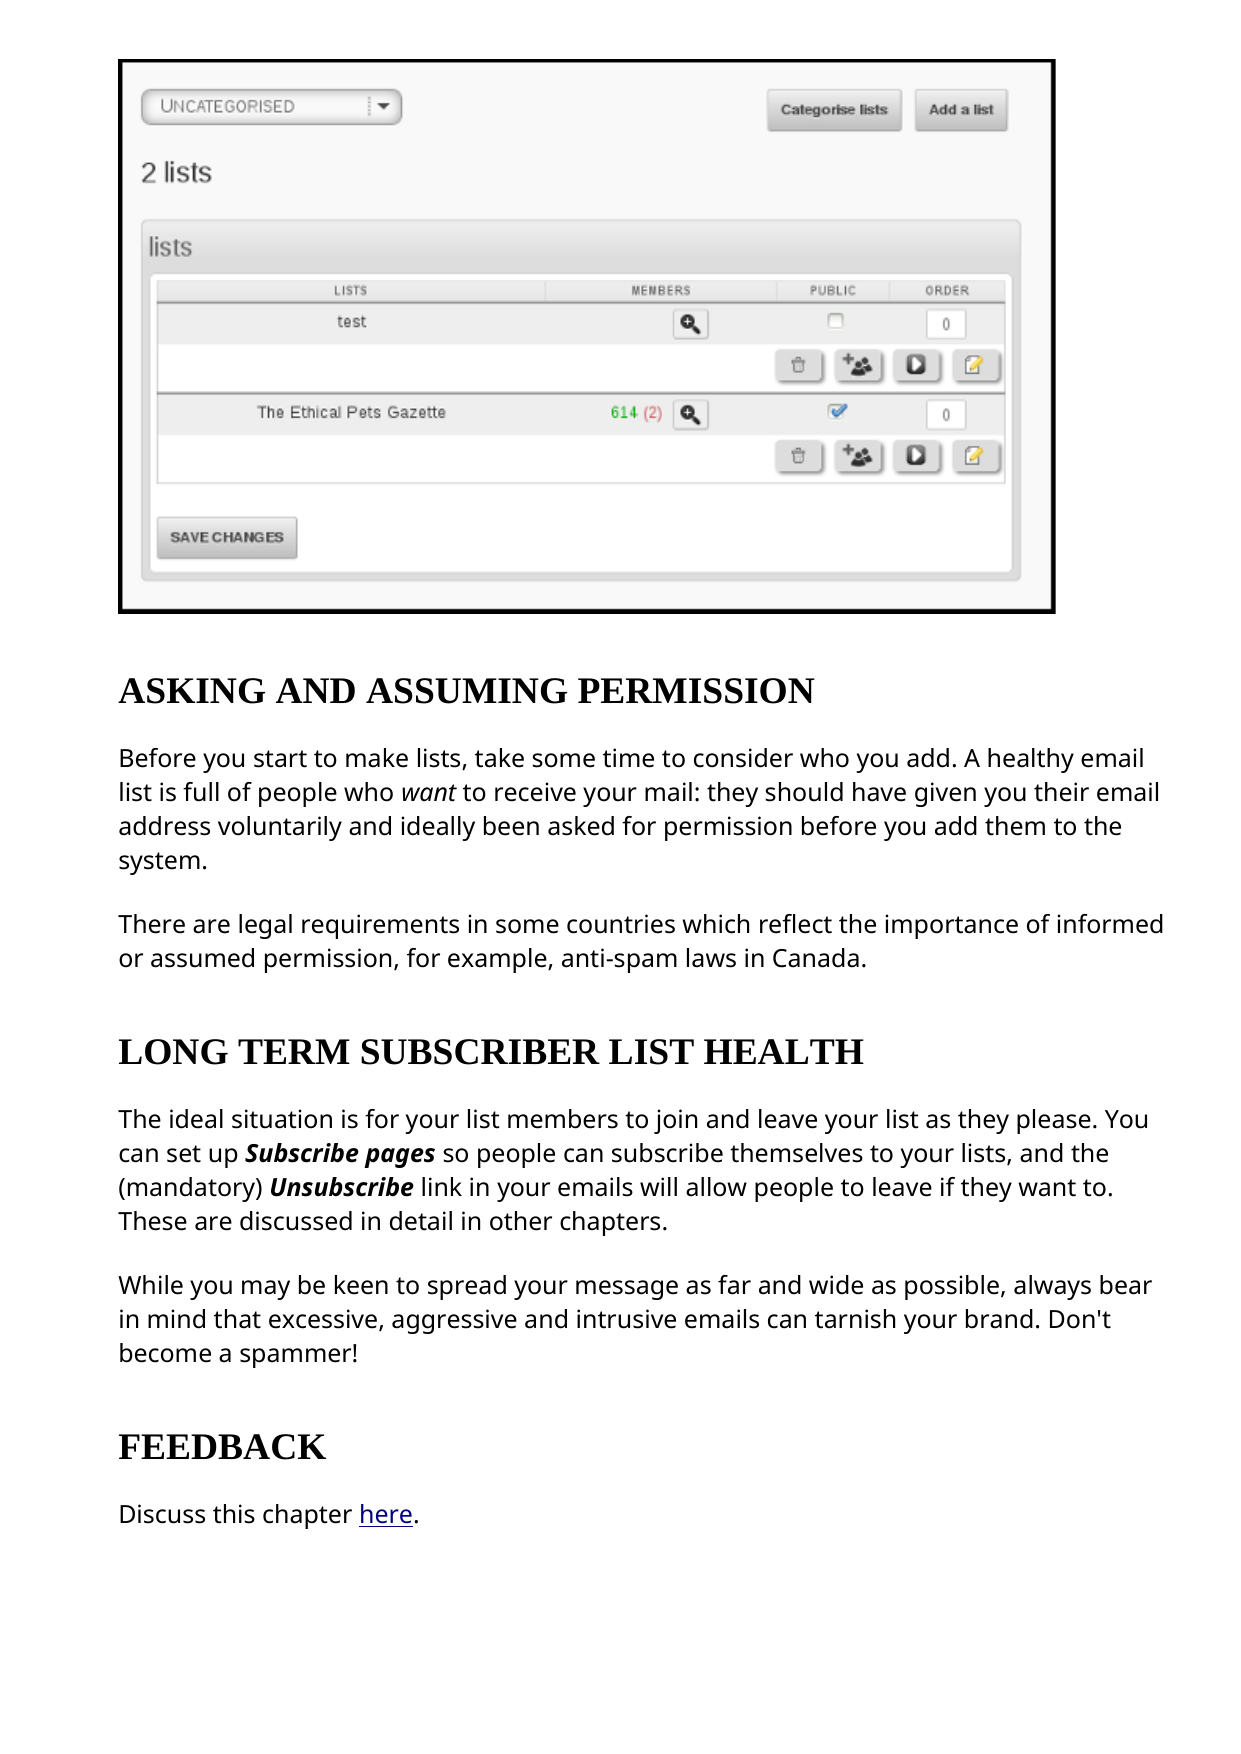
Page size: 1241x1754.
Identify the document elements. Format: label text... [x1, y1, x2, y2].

text Before you start to make lists, take some time to consider who you add. A healthy email list is full of people who want to receive your mail: they should have given you their email address voluntarily and ideally been asked for permission before you add them to the system. [118, 741, 1181, 877]
picture [118, 59, 1056, 614]
text There are legal requirements in some countries which reflect the importance of informed or assumed permission, for example, anti-spam laws in Canada. [118, 907, 1181, 975]
subtitle Long term subscriber list health [118, 1029, 1181, 1072]
text The ideal situation is for your list members to join and leave your list as they please. You can set up Subscribe pages so people can subscribe themselves to your lists, and the (mandatory) Unsubscribe link in your emails will allow people to leave if they want to. These are discussed in detail in other chapters. [118, 1102, 1181, 1238]
subtitle Asking and assuming permission [118, 668, 1181, 711]
text Discuss this chapter here. [118, 1497, 1181, 1531]
subtitle Feedback [118, 1424, 1181, 1467]
text While you may be keen to spread your message as far and wide as possible, always bear in mind that excessive, aggressive and intrusive emails can tarnish your brand. Don't become a spammer! [118, 1267, 1181, 1370]
